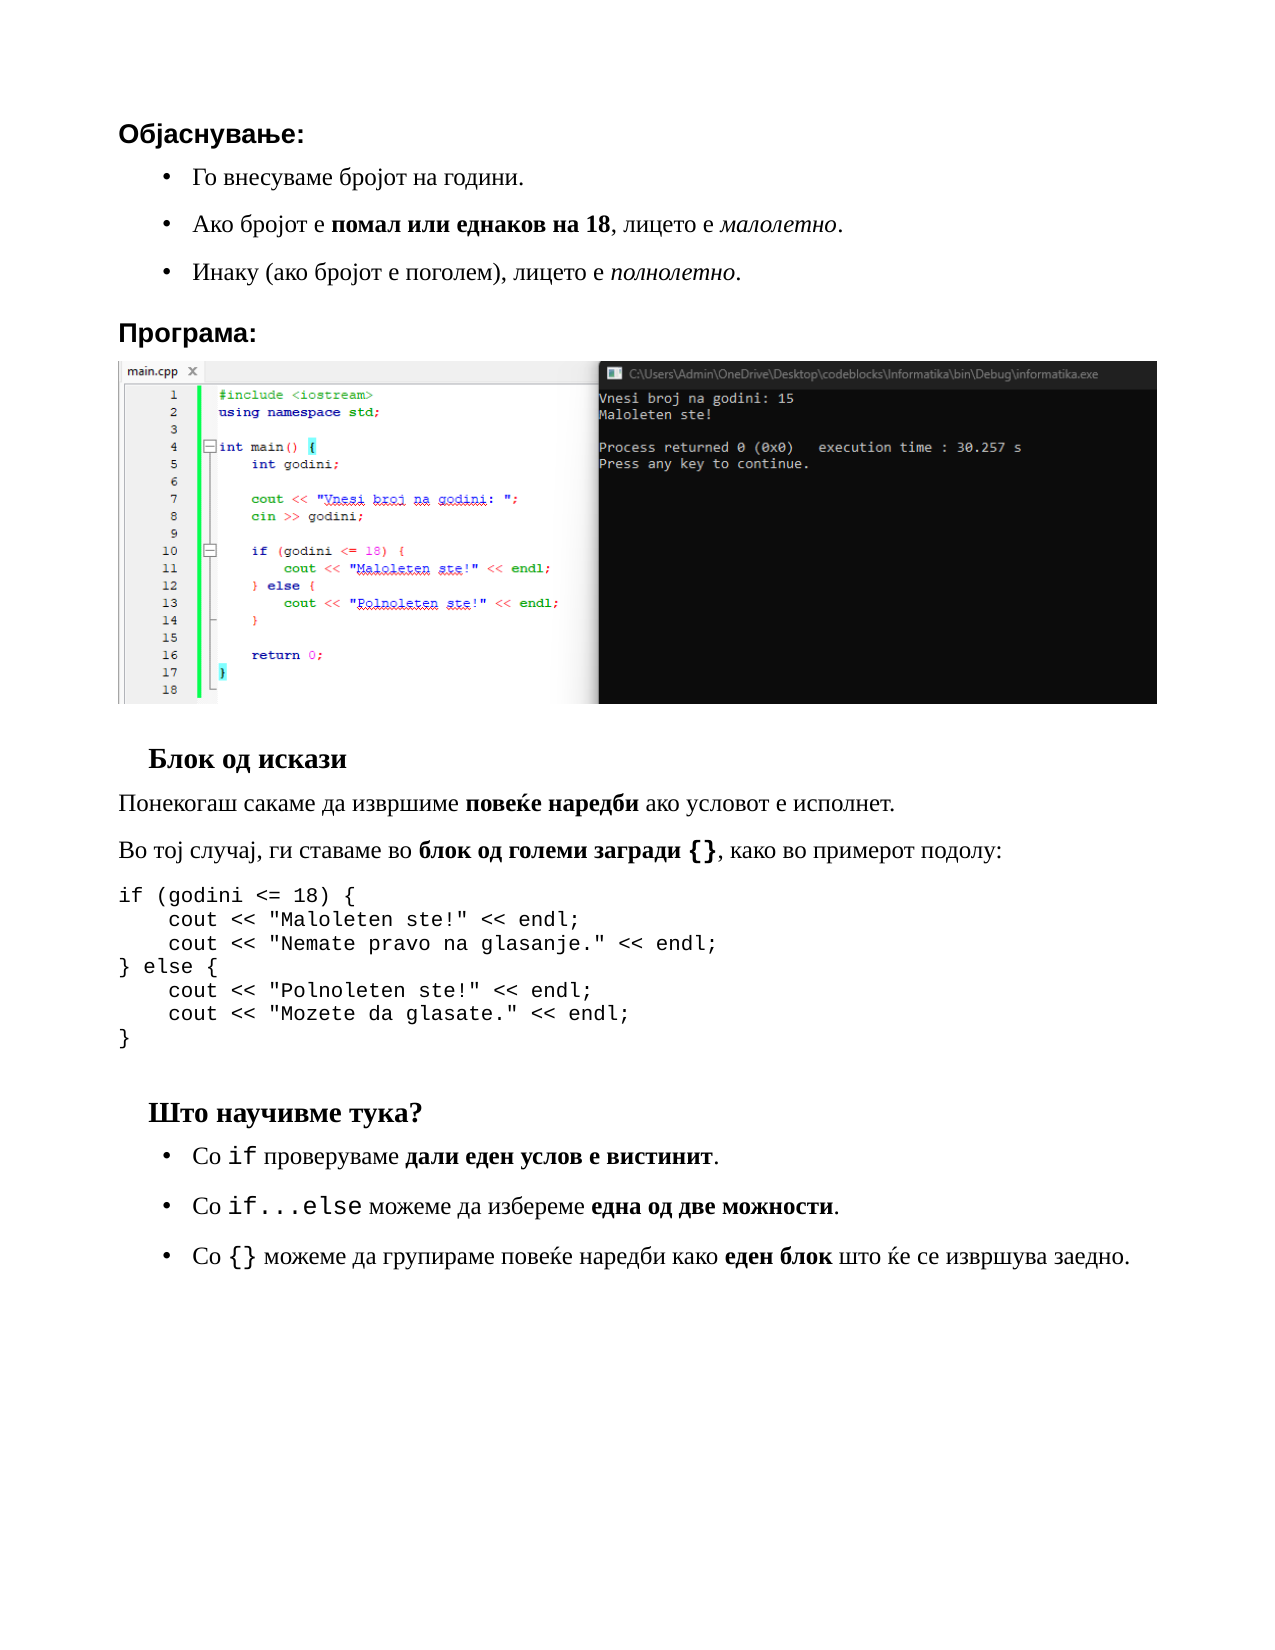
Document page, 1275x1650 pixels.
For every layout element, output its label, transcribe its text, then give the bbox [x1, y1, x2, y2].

text } else { [118, 956, 1157, 980]
text Во тој случај, ги ставаме во блок од големи загради {}, како во примерот подолу: [118, 835, 1157, 866]
list Со if проверуваме дали еден услов е вистинит. [162, 1141, 1157, 1172]
list Инаку (ако бројот е поголем), лицето е полнолетно. [162, 257, 1157, 286]
list Ако бројот е помал или еднаков на 18, лицето е малолетно. [162, 209, 1157, 238]
list Го внесуваме бројот на години. [162, 162, 1157, 191]
text cout << "Polnoleten ste!" << endl; [118, 980, 1157, 1003]
subtitle 🧱 Блок од искази [118, 742, 1157, 775]
text cout << "Maloleten ste!" << endl; [118, 909, 1157, 932]
text } [118, 1027, 1157, 1051]
subtitle 🧠 Што научивме тука? [118, 1095, 1157, 1128]
text cout << "Mozete da glasate." << endl; [118, 1003, 1157, 1027]
text if (godini <= 18) { [118, 885, 1157, 909]
subtitle Програма: [118, 317, 1157, 348]
text cout << "Nemate pravo na glasanje." << endl; [118, 932, 1157, 956]
list Со if...else можеме да избереме една од две можности. [162, 1191, 1157, 1222]
text Понекогаш сакаме да извршиме повеќе наредби ако условот е исполнет. [118, 788, 1157, 816]
list Со {} можеме да групираме повеќе наредби како еден блок што ќе се извршува заедно. [162, 1241, 1157, 1272]
picture [118, 361, 1157, 704]
subtitle Објаснување: [118, 118, 1157, 149]
